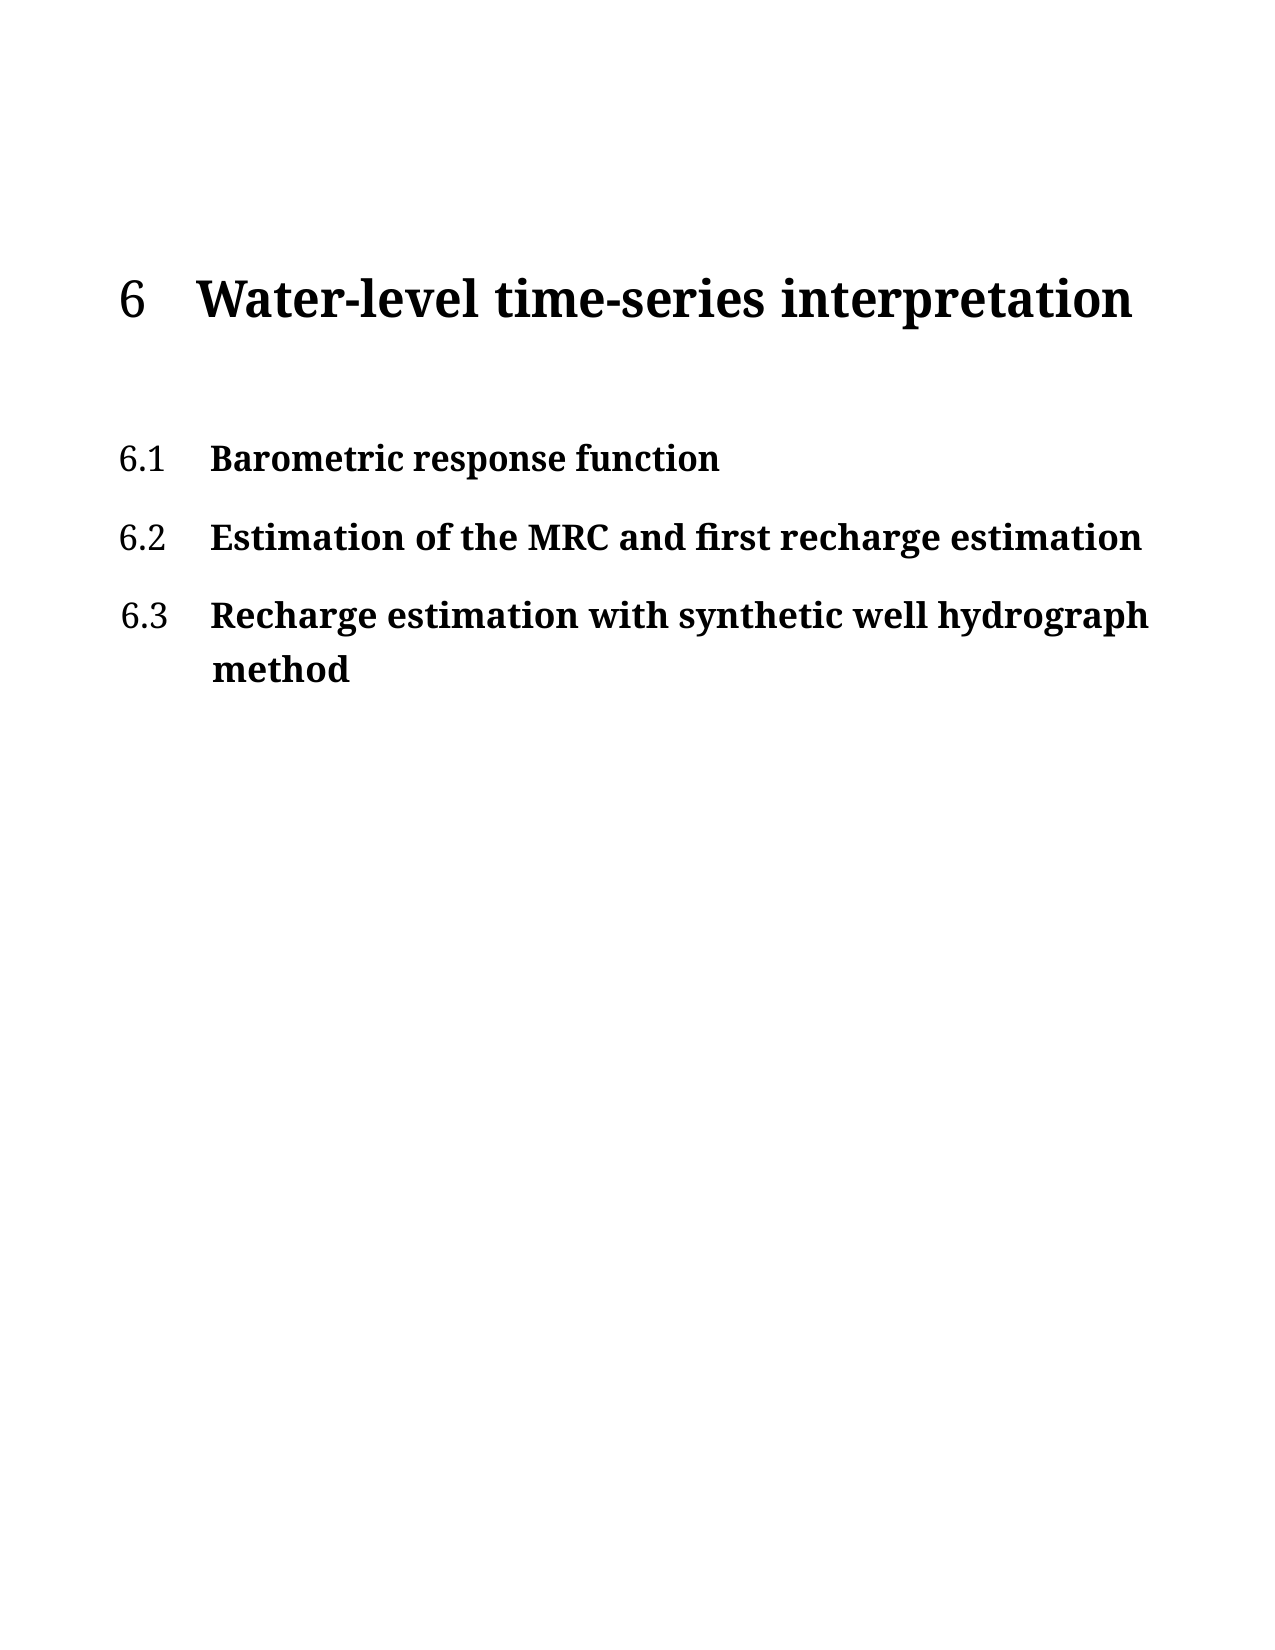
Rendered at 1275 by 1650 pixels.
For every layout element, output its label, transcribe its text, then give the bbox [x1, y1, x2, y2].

subtitle Barometric response function [118, 434, 1169, 482]
subtitle Estimation of the MRC and first recharge estimation [118, 512, 1169, 560]
subtitle Recharge estimation with synthetic well hydrograph method [120, 590, 1157, 693]
subtitle Water-level time-series interpretation [118, 263, 1169, 332]
